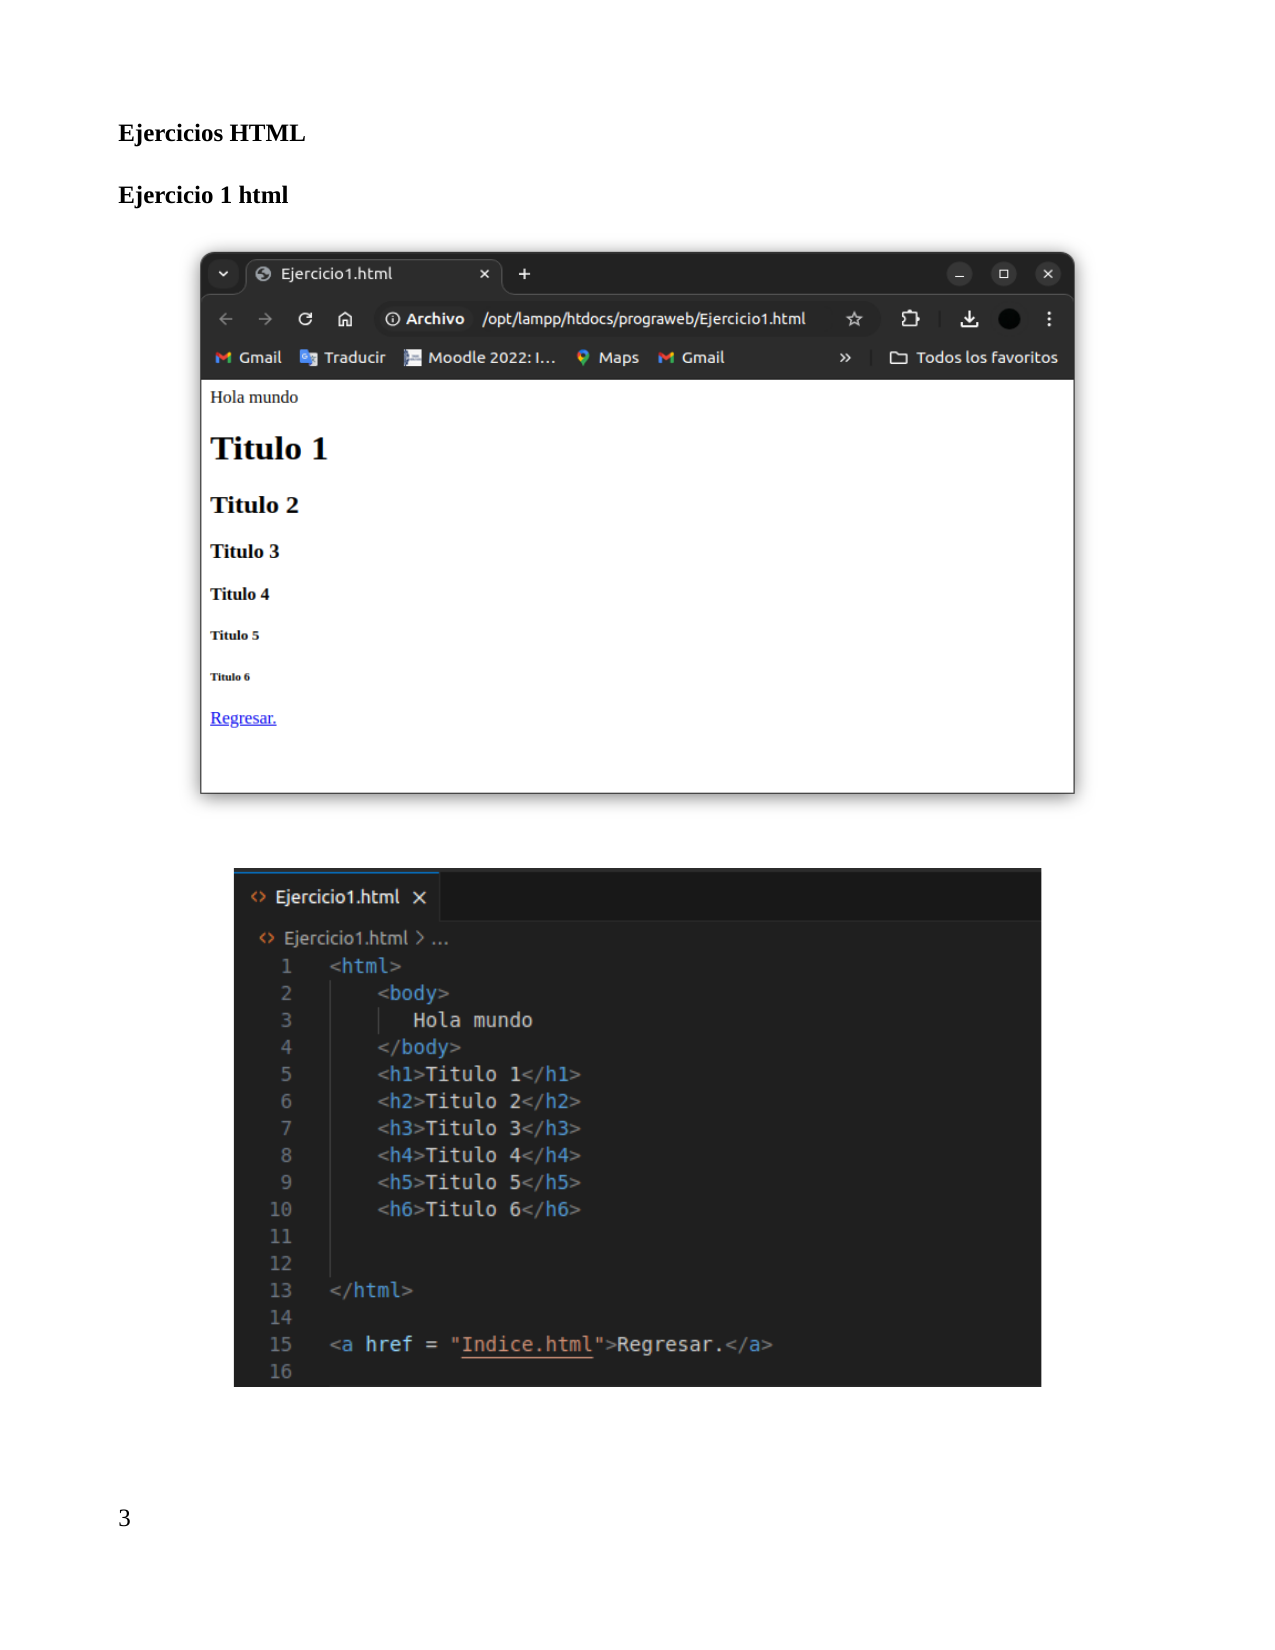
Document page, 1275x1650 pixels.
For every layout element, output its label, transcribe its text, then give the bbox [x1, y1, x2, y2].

subtitle Ejercicio 1 html [118, 180, 1157, 209]
picture [233, 868, 1042, 1387]
subtitle Ejercicios HTML [118, 118, 1157, 147]
picture [177, 233, 1098, 819]
